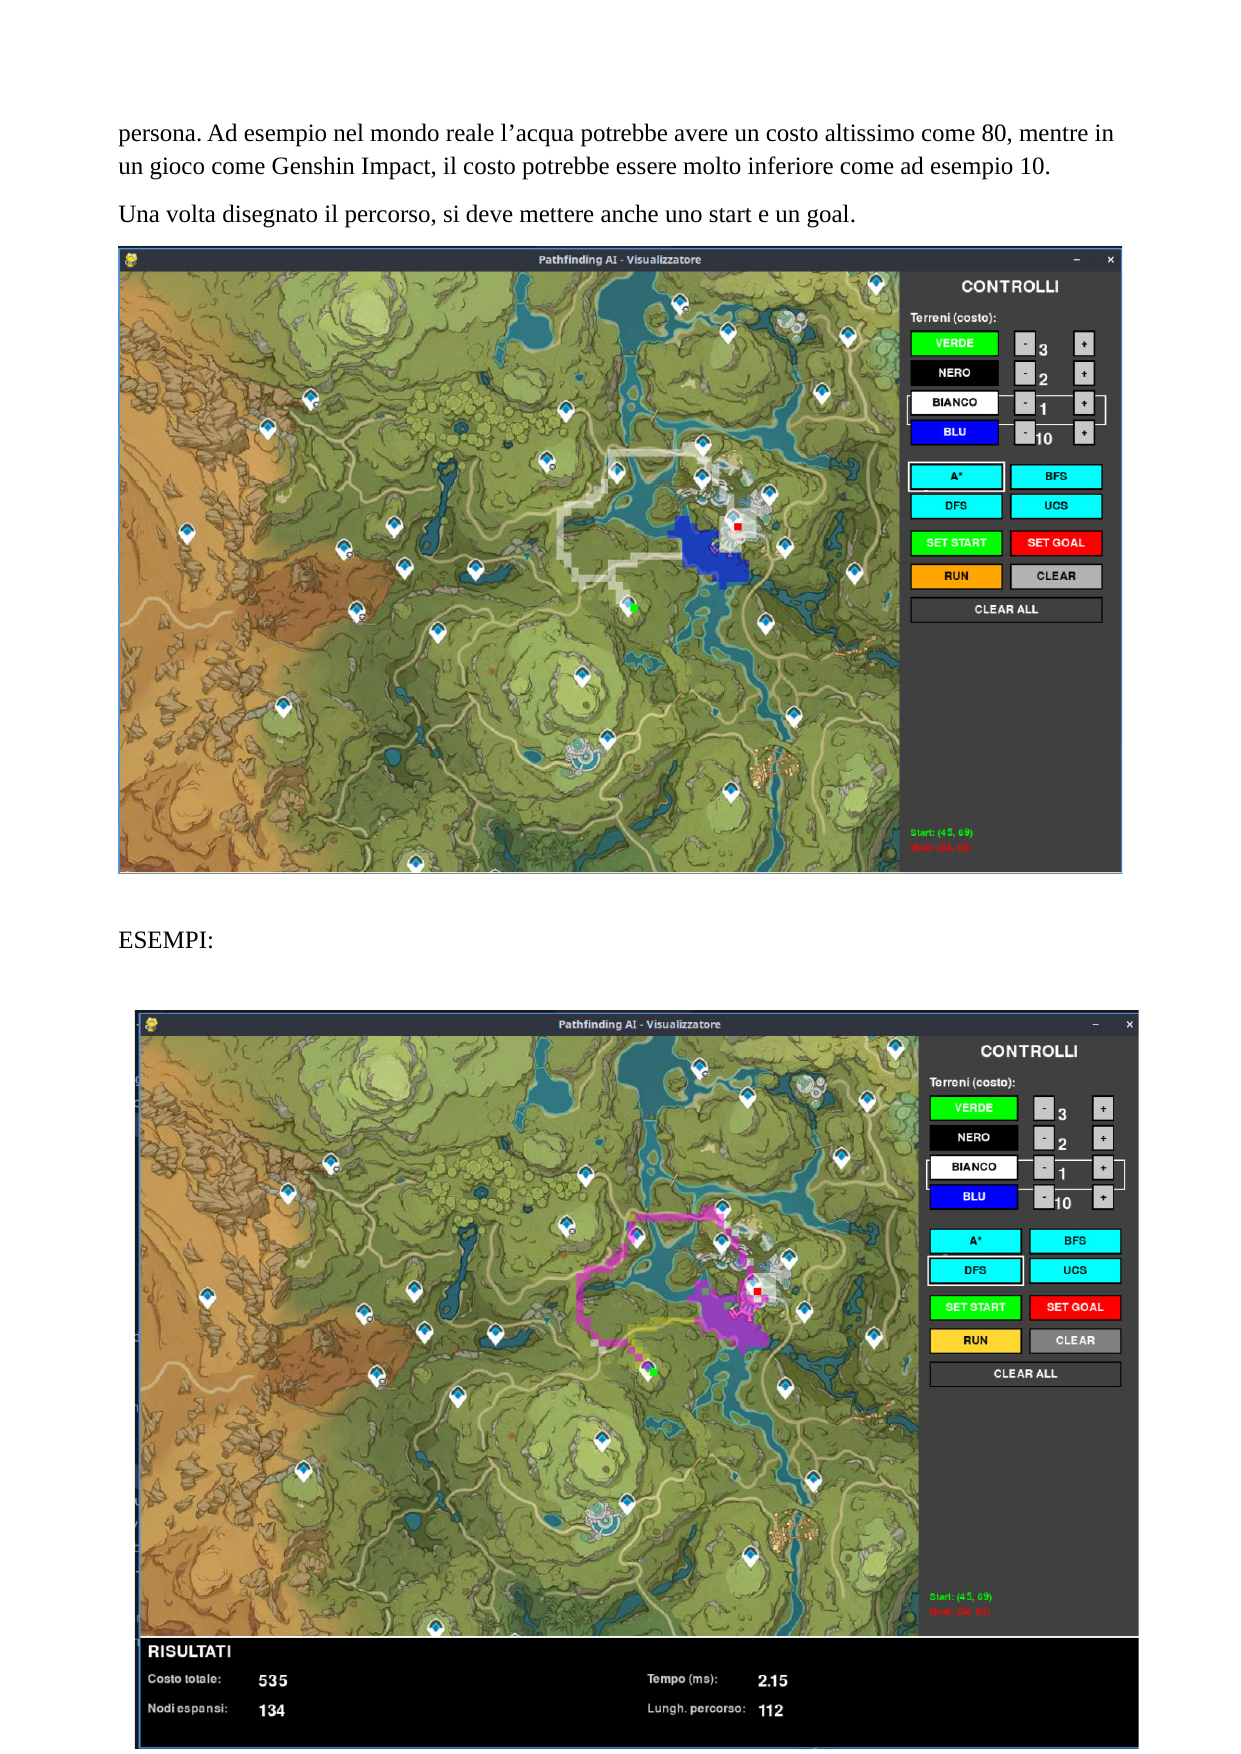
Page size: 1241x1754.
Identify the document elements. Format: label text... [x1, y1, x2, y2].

text persona. Ad esempio nel mondo reale l’acqua potrebbe avere un costo altissimo come 80, mentre in un gioco come Genshin Impact, il costo potrebbe essere molto inferiore come ad esempio 10. [118, 118, 1122, 180]
text Una volta disegnato il percorso, si deve mettere anche uno start e un goal. [118, 199, 1122, 227]
text ESEMPI: [118, 926, 1122, 954]
picture [118, 246, 1123, 874]
picture [134, 1010, 1139, 1749]
